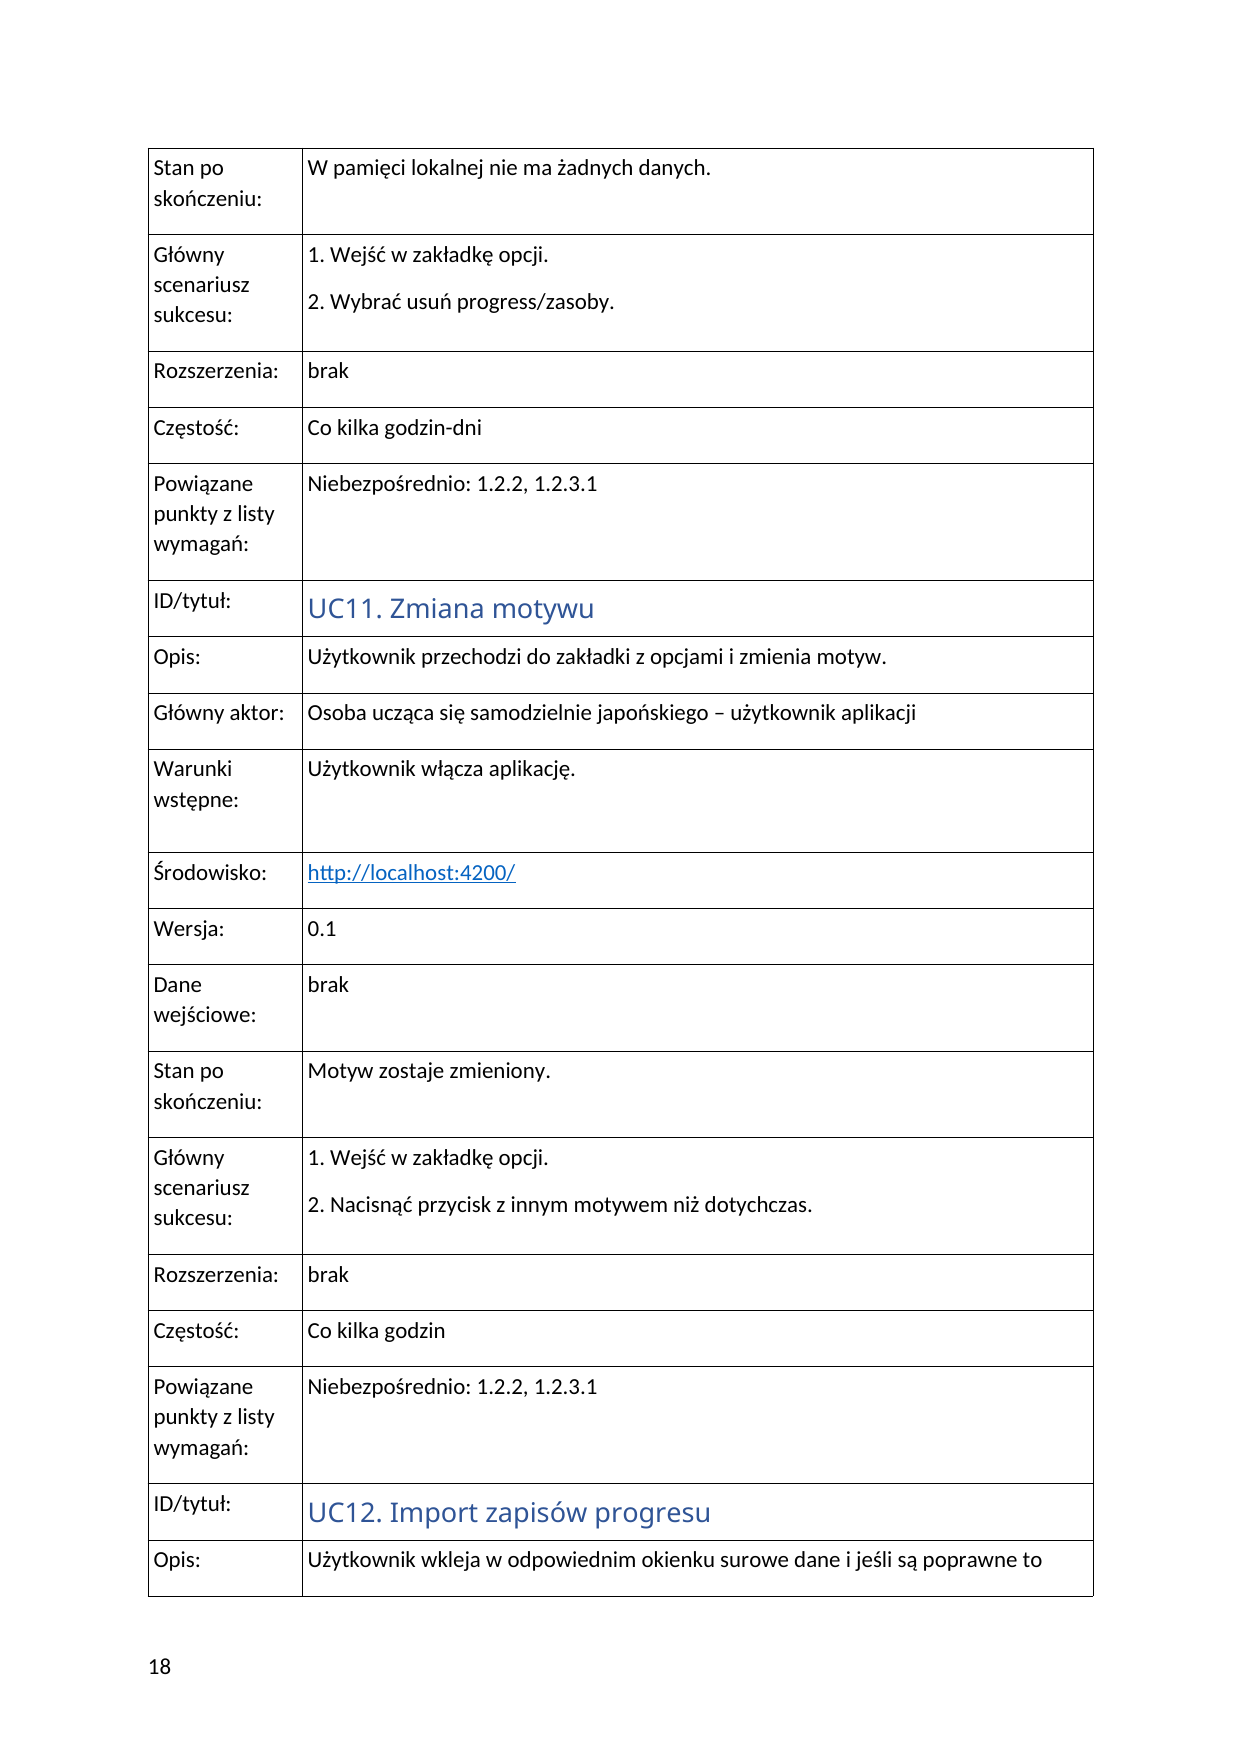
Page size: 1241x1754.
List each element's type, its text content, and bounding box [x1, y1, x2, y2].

table_cell Osoba ucząca się samodzielnie japońskiego – użytkownik aplikacji [303, 694, 1093, 749]
table_cell Rozszerzenia: [149, 1255, 302, 1310]
table_header UC12. Import zapisów progresu [303, 1484, 1093, 1539]
table_cell Niebezpośrednio: 1.2.2, 1.2.3.1 [303, 1367, 1093, 1483]
table_cell Częstość: [149, 1311, 302, 1366]
table_cell Środowisko: [149, 853, 302, 908]
table_cell Stan po skończeniu: [149, 149, 302, 234]
table_cell Co kilka godzin-dni [303, 408, 1093, 463]
table_cell Użytkownik włącza aplikację. [303, 750, 1093, 852]
table_cell Warunki wstępne: [149, 750, 302, 852]
table_cell Użytkownik wkleja w odpowiednim okienku surowe dane i jeśli są poprawne to [303, 1541, 1093, 1596]
table_cell Główny scenariusz sukcesu: [149, 1138, 302, 1254]
table_cell brak [303, 965, 1093, 1051]
table_cell Opis: [149, 637, 302, 692]
table_cell Motyw zostaje zmieniony. [303, 1052, 1093, 1137]
table_cell 1. Wejść w zakładkę opcji. 2. Nacisnąć przycisk z innym motywem niż dotychczas. [303, 1138, 1093, 1254]
table_cell Dane wejściowe: [149, 965, 302, 1051]
table_cell Częstość: [149, 408, 302, 463]
table_cell 0.1 [303, 909, 1093, 964]
table_cell W pamięci lokalnej nie ma żadnych danych. [303, 149, 1093, 234]
table_cell brak [303, 352, 1093, 407]
table_header ID/tytuł: [149, 581, 302, 636]
table_cell Główny aktor: [149, 694, 302, 749]
table_cell Wersja: [149, 909, 302, 964]
table_cell brak [303, 1255, 1093, 1310]
table_cell Co kilka godzin [303, 1311, 1093, 1366]
table_cell Opis: [149, 1541, 302, 1596]
table_cell Użytkownik przechodzi do zakładki z opcjami i zmienia motyw. [303, 637, 1093, 692]
table_cell http://localhost:4200/ [303, 853, 1093, 908]
table_cell 1. Wejść w zakładkę opcji. 2. Wybrać usuń progress/zasoby. [303, 235, 1093, 351]
table_header ID/tytuł: [149, 1484, 302, 1539]
table_cell Niebezpośrednio: 1.2.2, 1.2.3.1 [303, 464, 1093, 580]
table_cell Powiązane punkty z listy wymagań: [149, 1367, 302, 1483]
table_cell Rozszerzenia: [149, 352, 302, 407]
table_cell Stan po skończeniu: [149, 1052, 302, 1137]
table_header UC11. Zmiana motywu [303, 581, 1093, 636]
table_cell Główny scenariusz sukcesu: [149, 235, 302, 351]
table_cell Powiązane punkty z listy wymagań: [149, 464, 302, 580]
